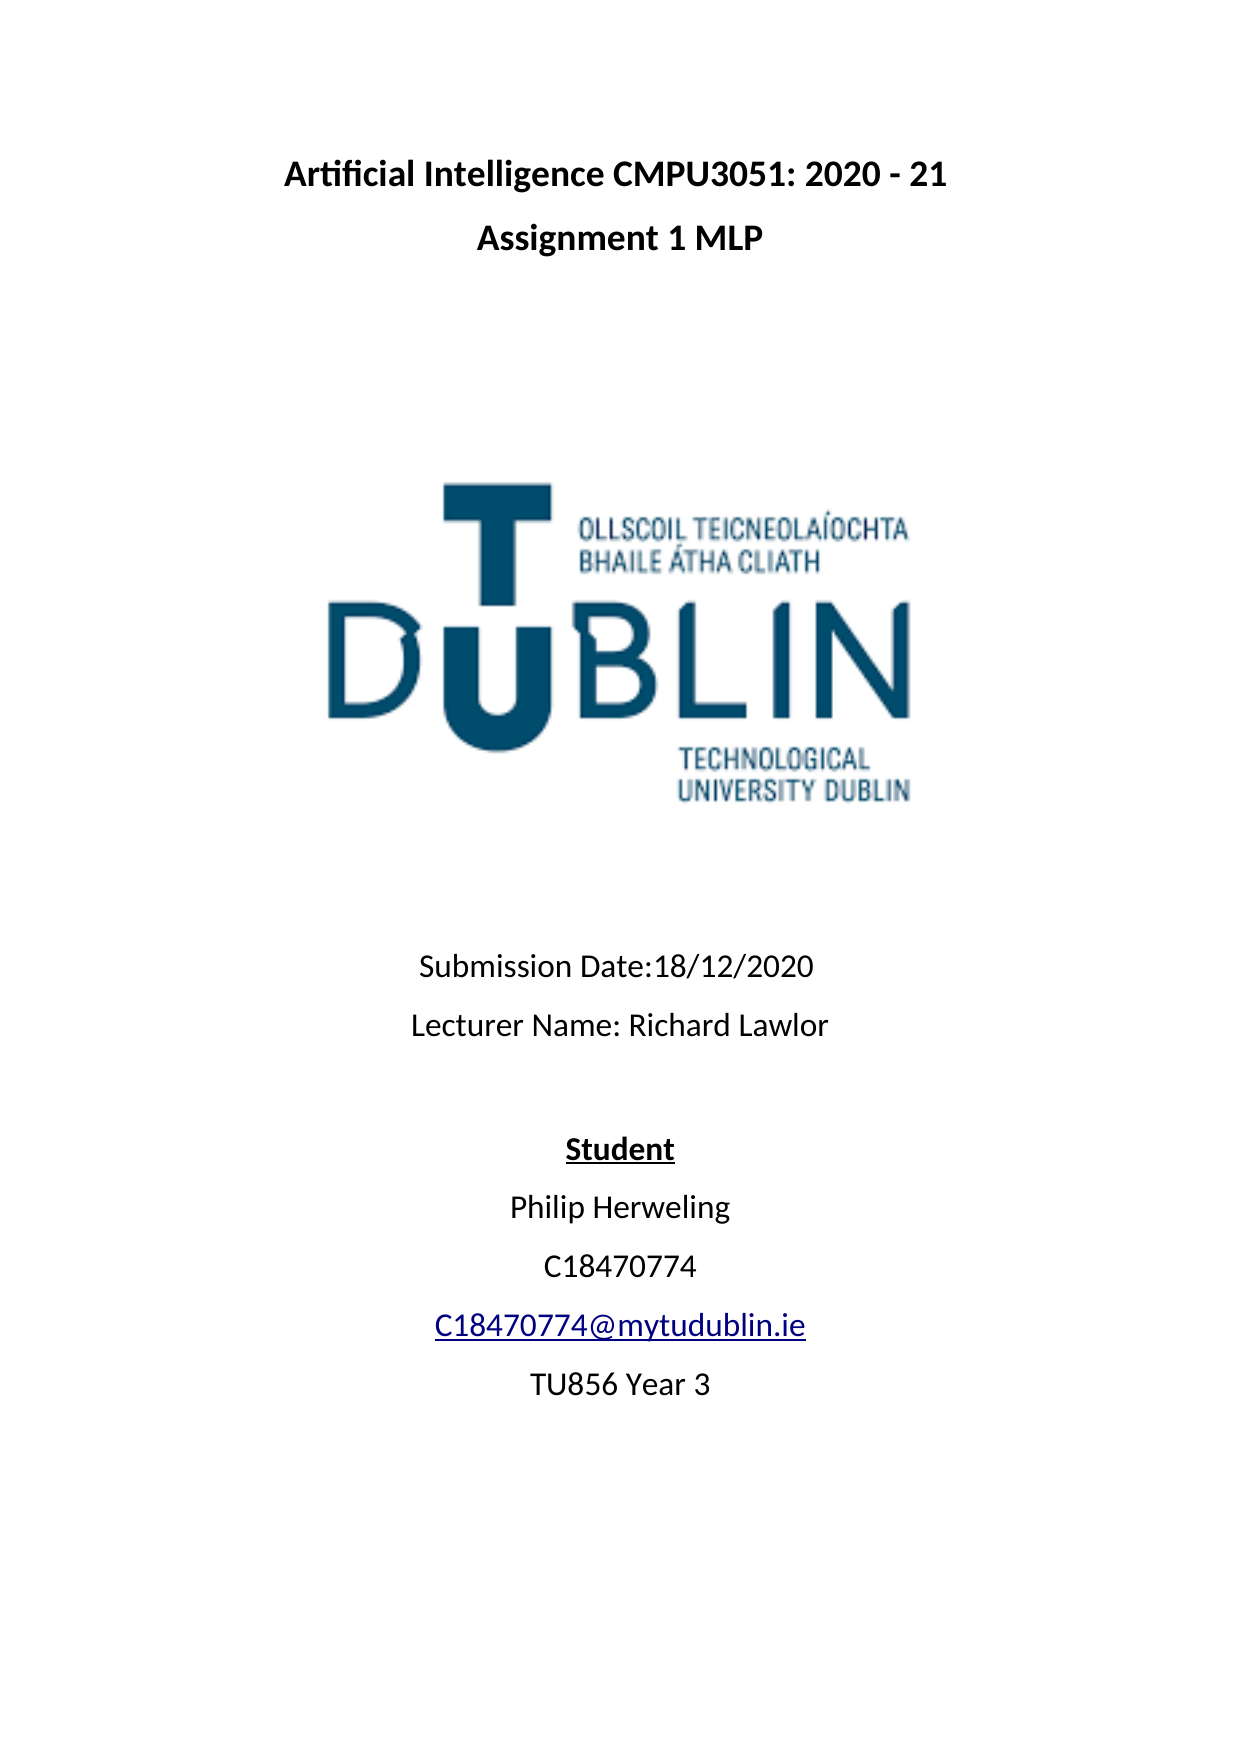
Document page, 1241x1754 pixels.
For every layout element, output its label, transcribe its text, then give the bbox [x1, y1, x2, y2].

text Philip Herweling [150, 1187, 1090, 1227]
text Artificial Intelligence CMPU3051: 2020 - 21 [150, 150, 1090, 196]
text Assignment 1 MLP [150, 214, 1090, 260]
text C18470774@mytudublin.ie [150, 1304, 1090, 1345]
text TU856 Year 3 [150, 1363, 1090, 1404]
text Submission Date:18/12/2020 [150, 945, 1090, 986]
text Student [150, 1128, 1090, 1168]
text Lecturer Name: Richard Lawlor [150, 1004, 1090, 1045]
text C18470774 [150, 1246, 1090, 1286]
